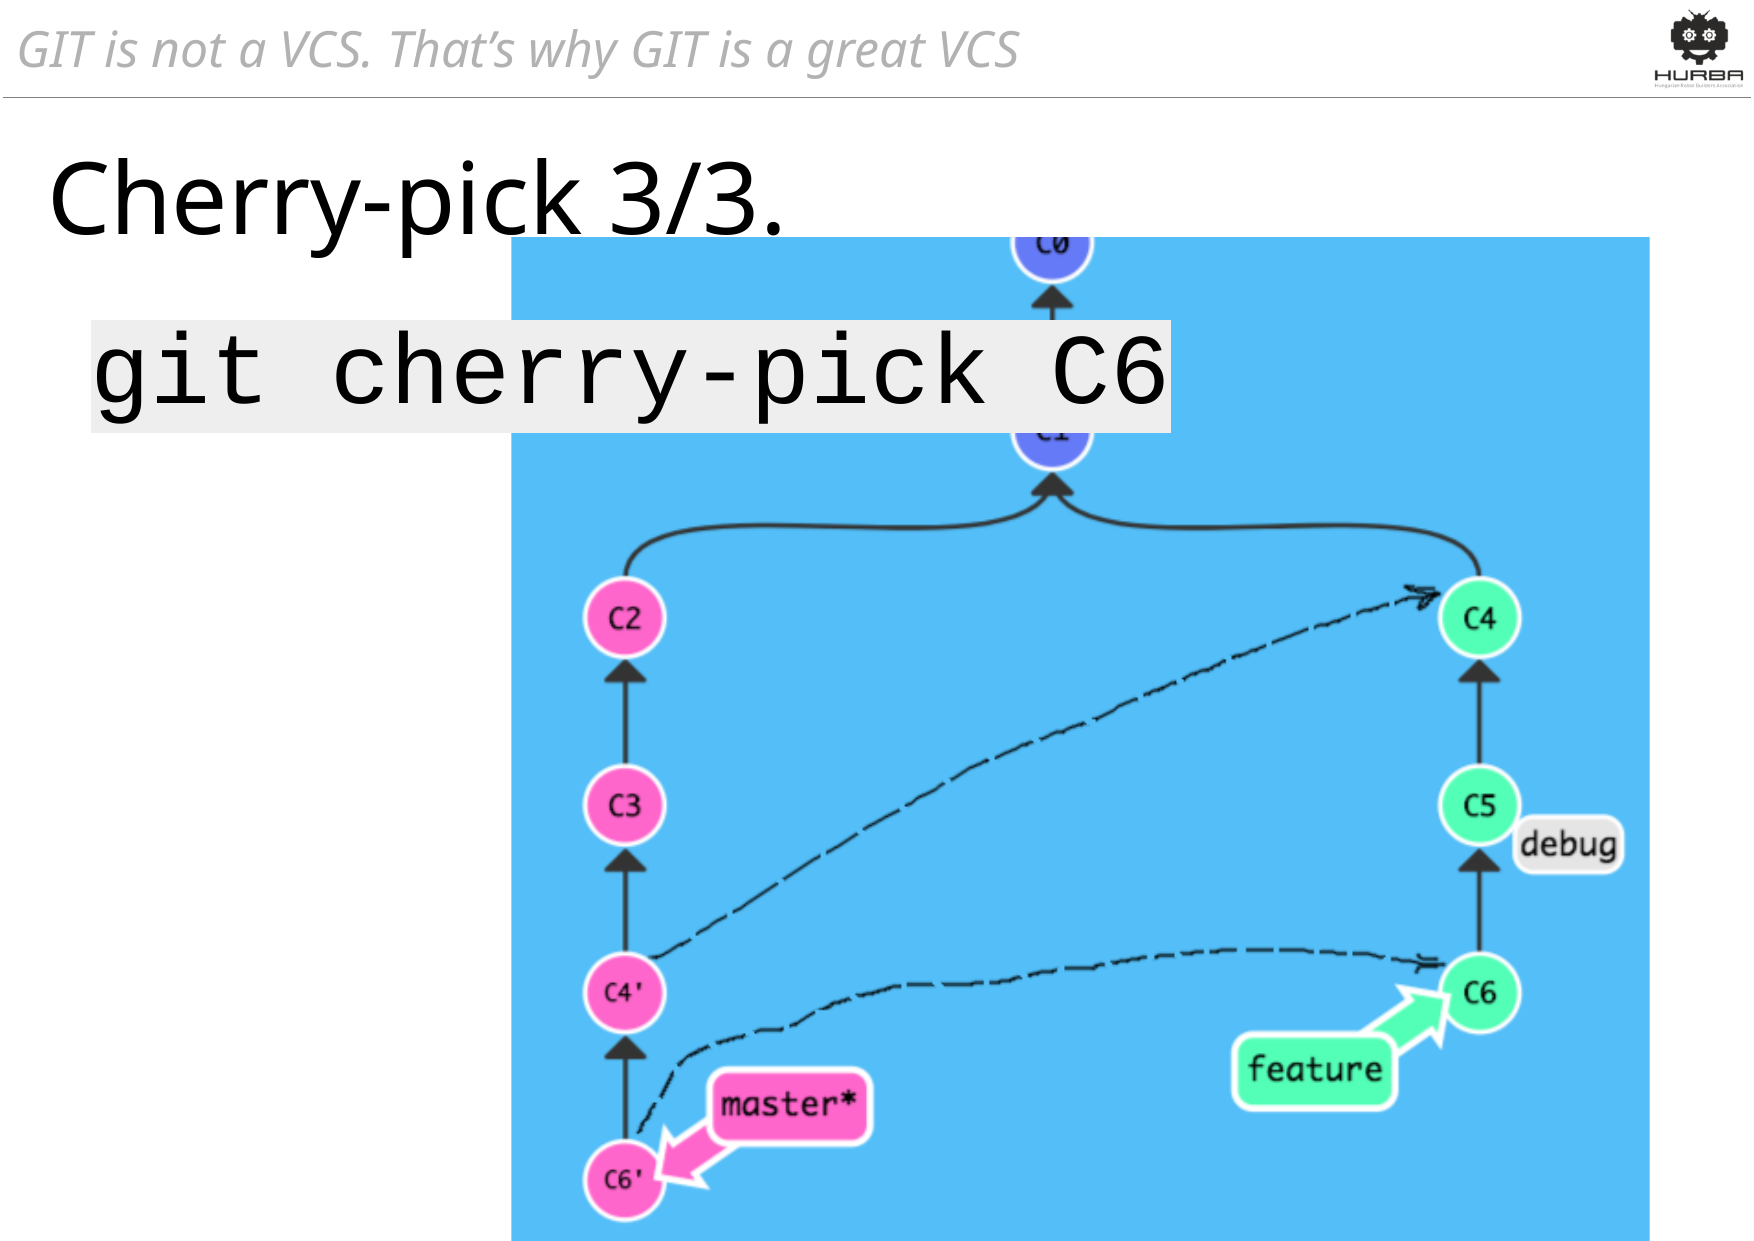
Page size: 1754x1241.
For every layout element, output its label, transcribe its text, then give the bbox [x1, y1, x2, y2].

text Cherry-pick 3/3. [3, 127, 1751, 263]
text git cherry-pick C6 [1650, 320, 1751, 433]
text git cherry-pick C6 [3, 320, 511, 433]
picture [511, 237, 1650, 1241]
picture [1644, 3, 1754, 102]
